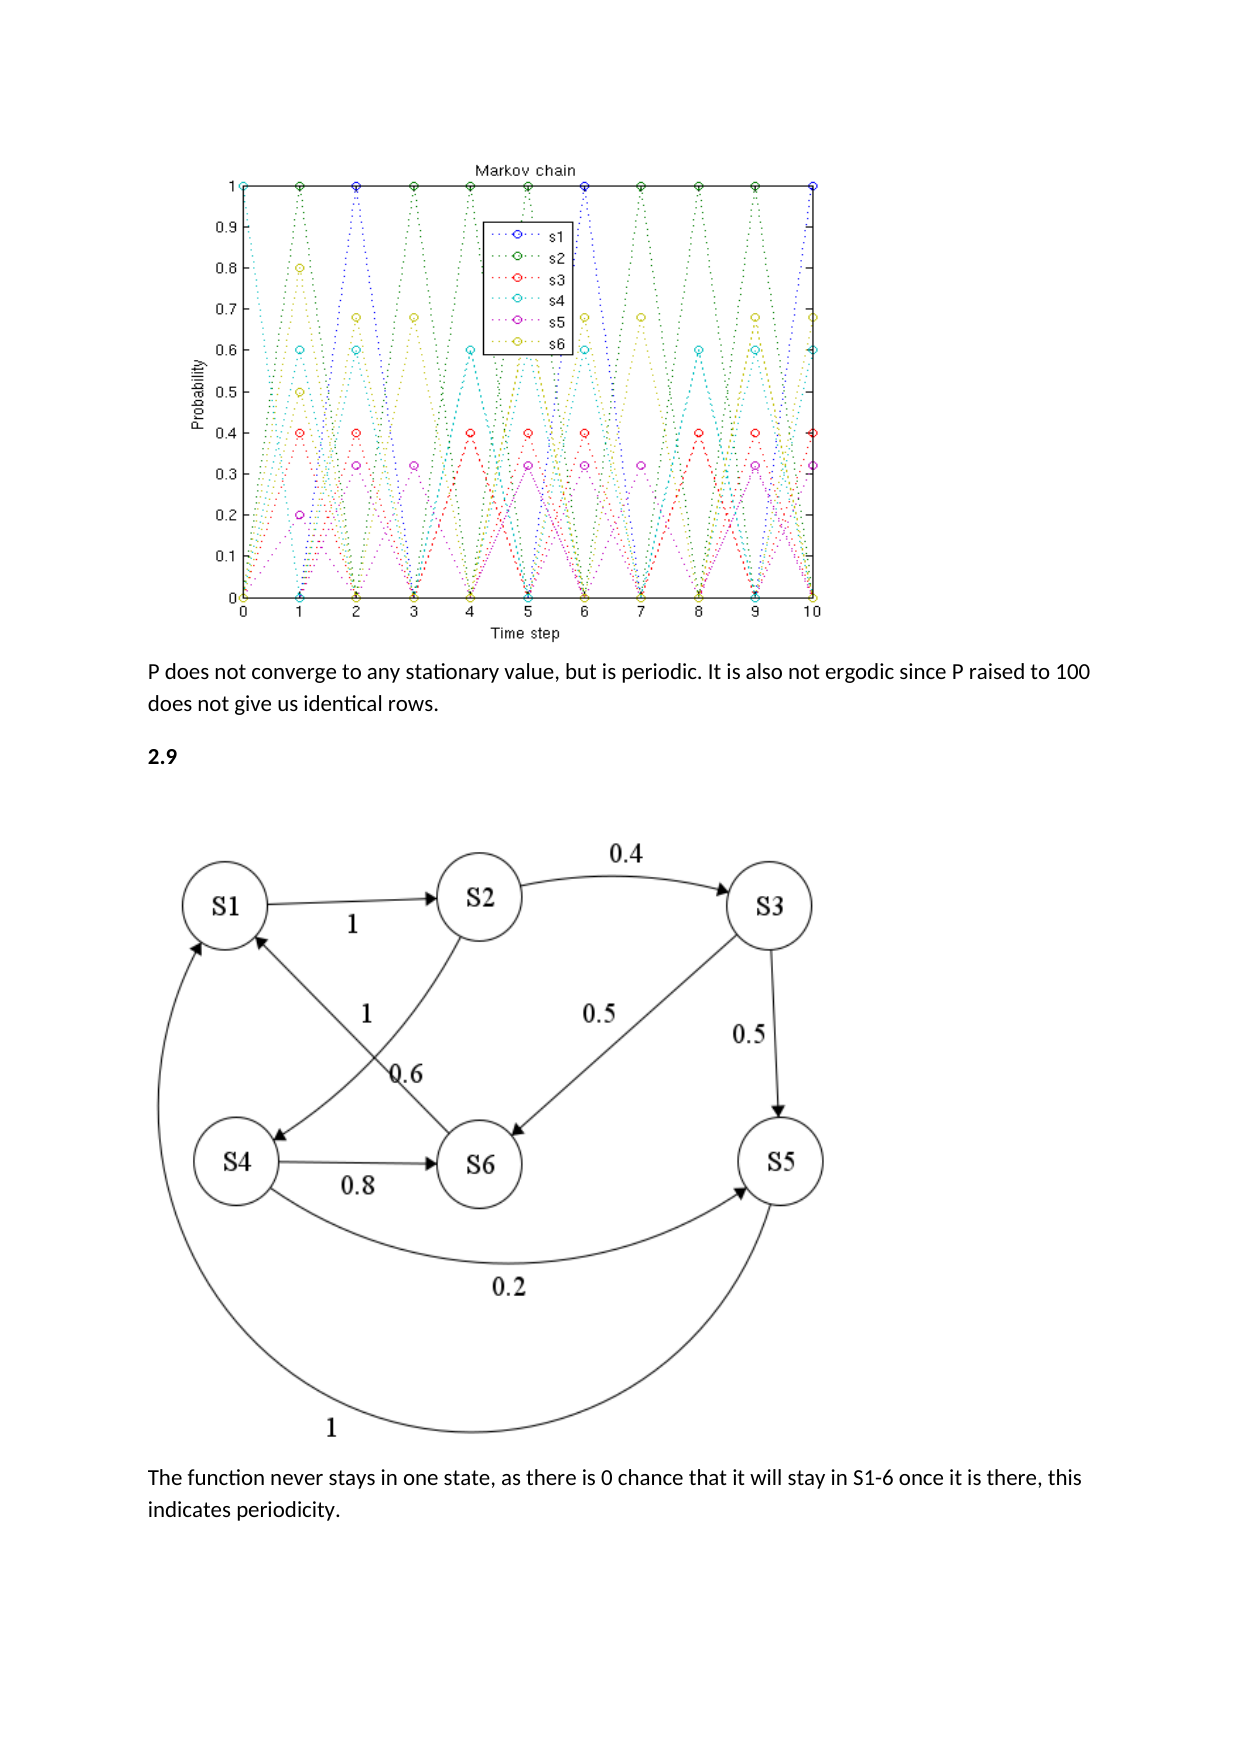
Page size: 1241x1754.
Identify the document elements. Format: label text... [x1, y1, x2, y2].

text 2.9 [148, 742, 1093, 770]
picture [151, 804, 862, 1459]
text The function never stays in one state, as there is 0 chance that it will stay in S1-6 once it is there, this indicates periodicity. [148, 795, 1093, 1523]
text P does not converge to any stationary value, but is periodic. It is also not ergodic since P raised to 100 does not give us identical rows. [148, 148, 1093, 717]
picture [147, 147, 882, 653]
